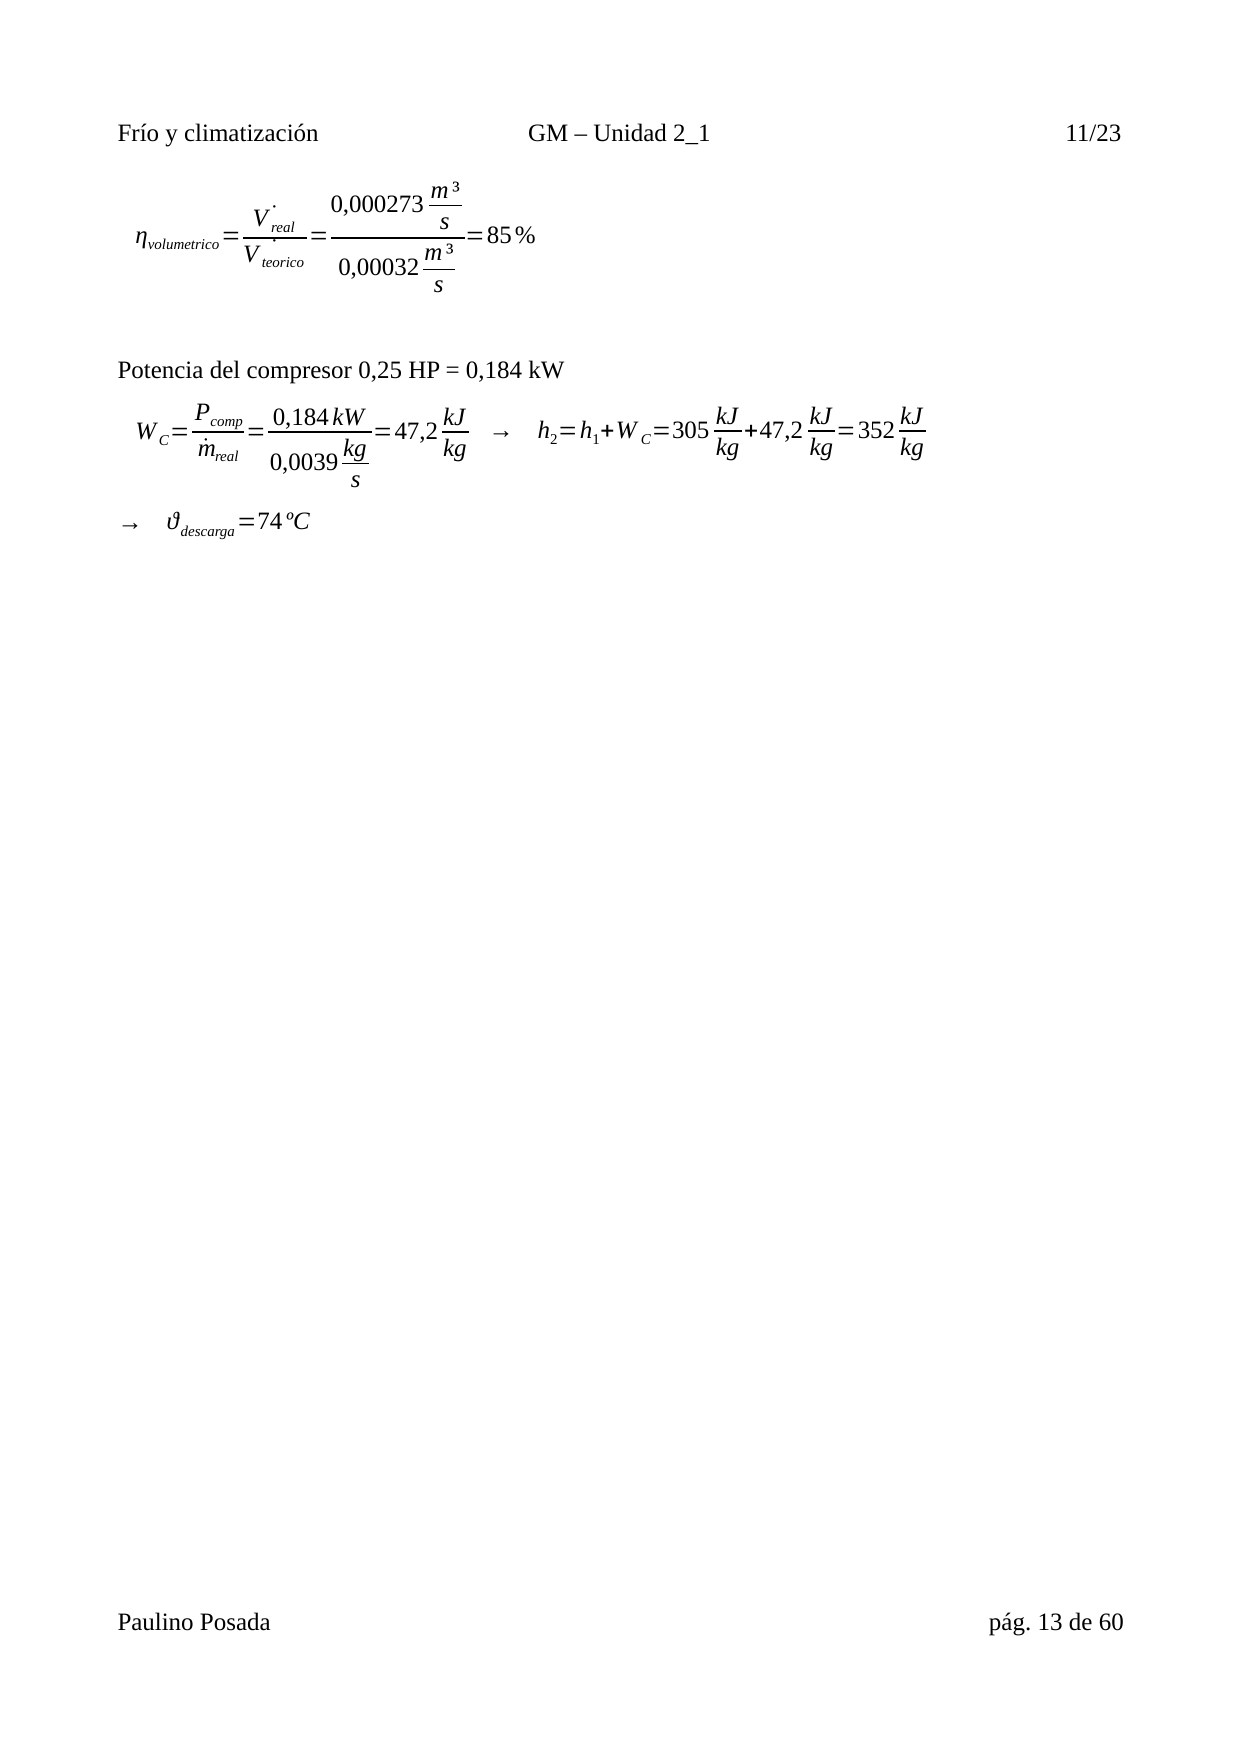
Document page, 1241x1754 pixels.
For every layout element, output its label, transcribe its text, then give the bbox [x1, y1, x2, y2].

text → [117, 507, 1123, 539]
text Potencia del compresor 0,25 HP = 0,184 kW [117, 355, 1123, 384]
text → [117, 398, 1123, 492]
